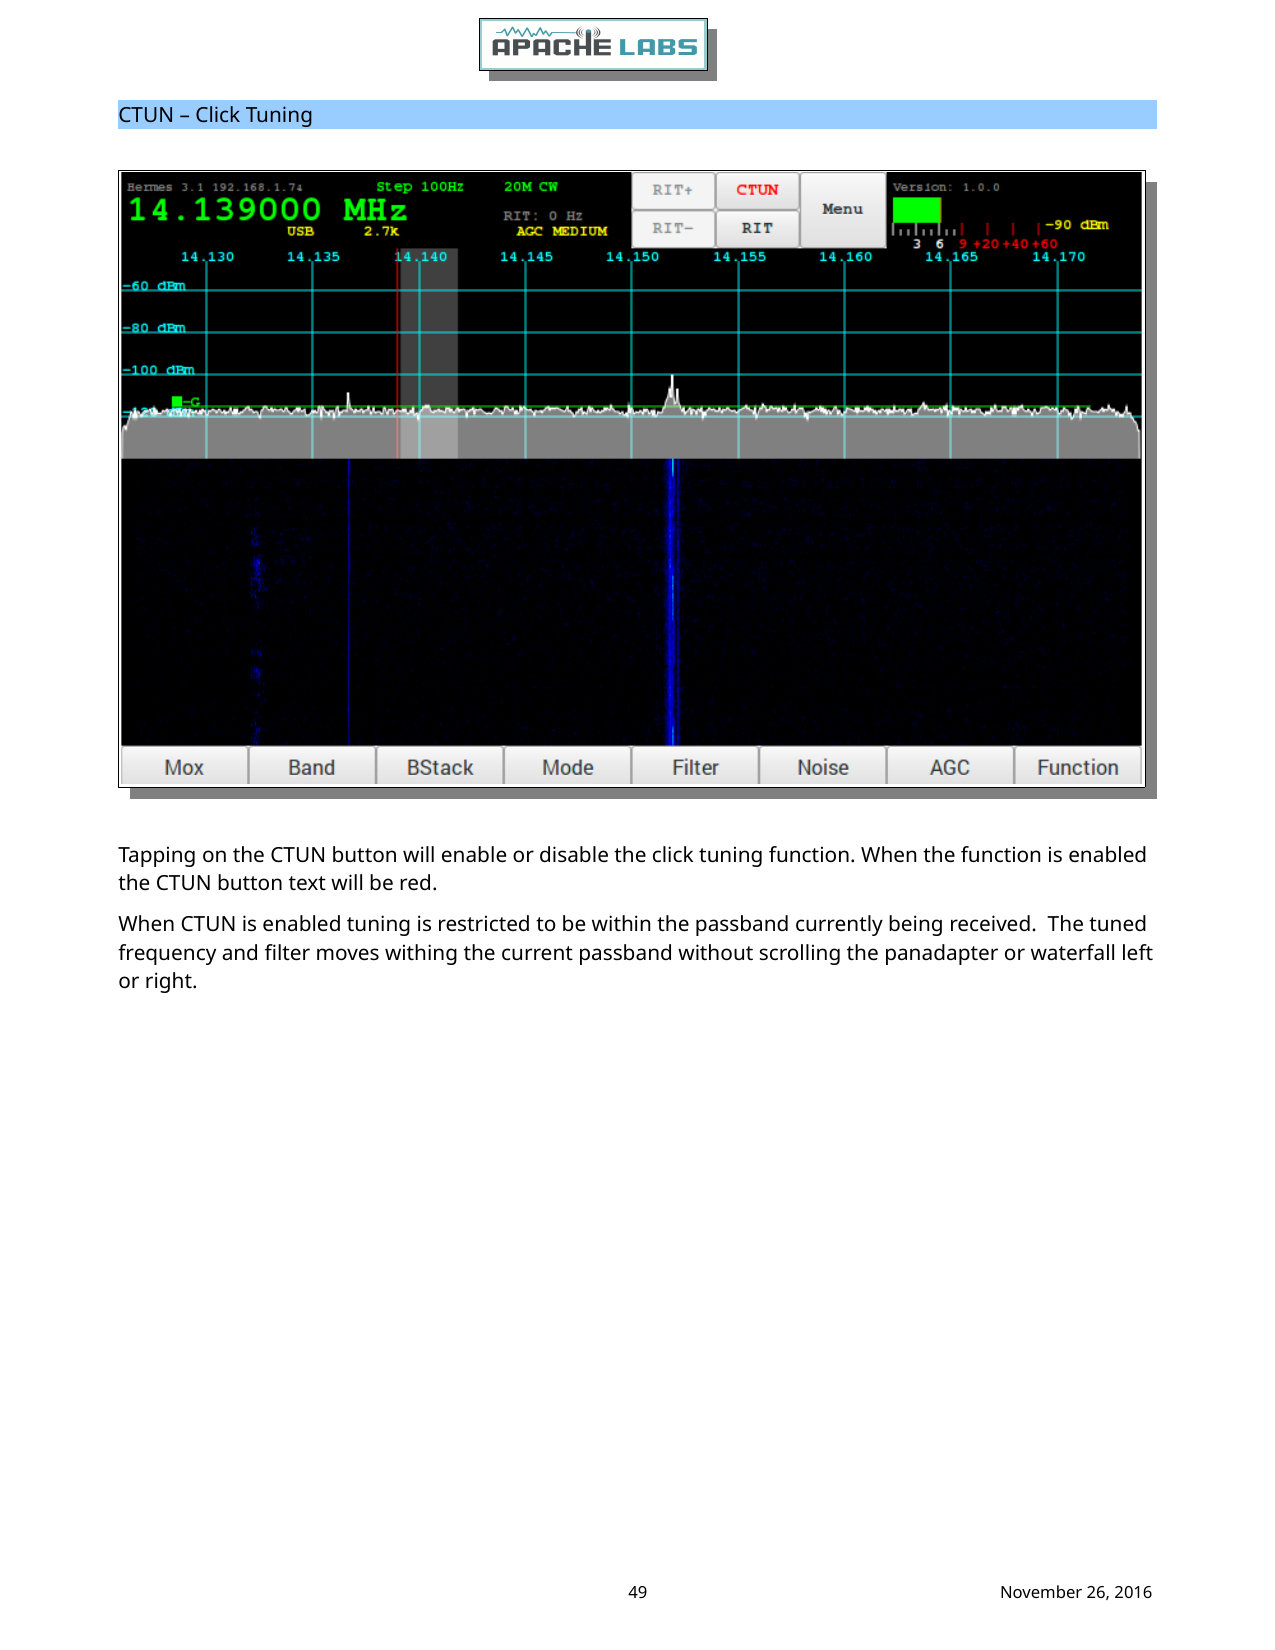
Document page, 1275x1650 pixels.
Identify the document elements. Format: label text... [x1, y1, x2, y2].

text Tapping on the CTUN button will enable or disable the click tuning function. When the function is enabled the CTUN button text will be red. [118, 840, 1157, 897]
text When CTUN is enabled tuning is restricted to be within the passband currently being received. The tuned frequency and filter moves withing the current passband without scrolling the panadapter or waterfall left or right. [118, 909, 1157, 994]
subtitle CTUN – Click Tuning [118, 100, 1157, 129]
picture [121, 172, 1142, 784]
picture [482, 21, 704, 68]
